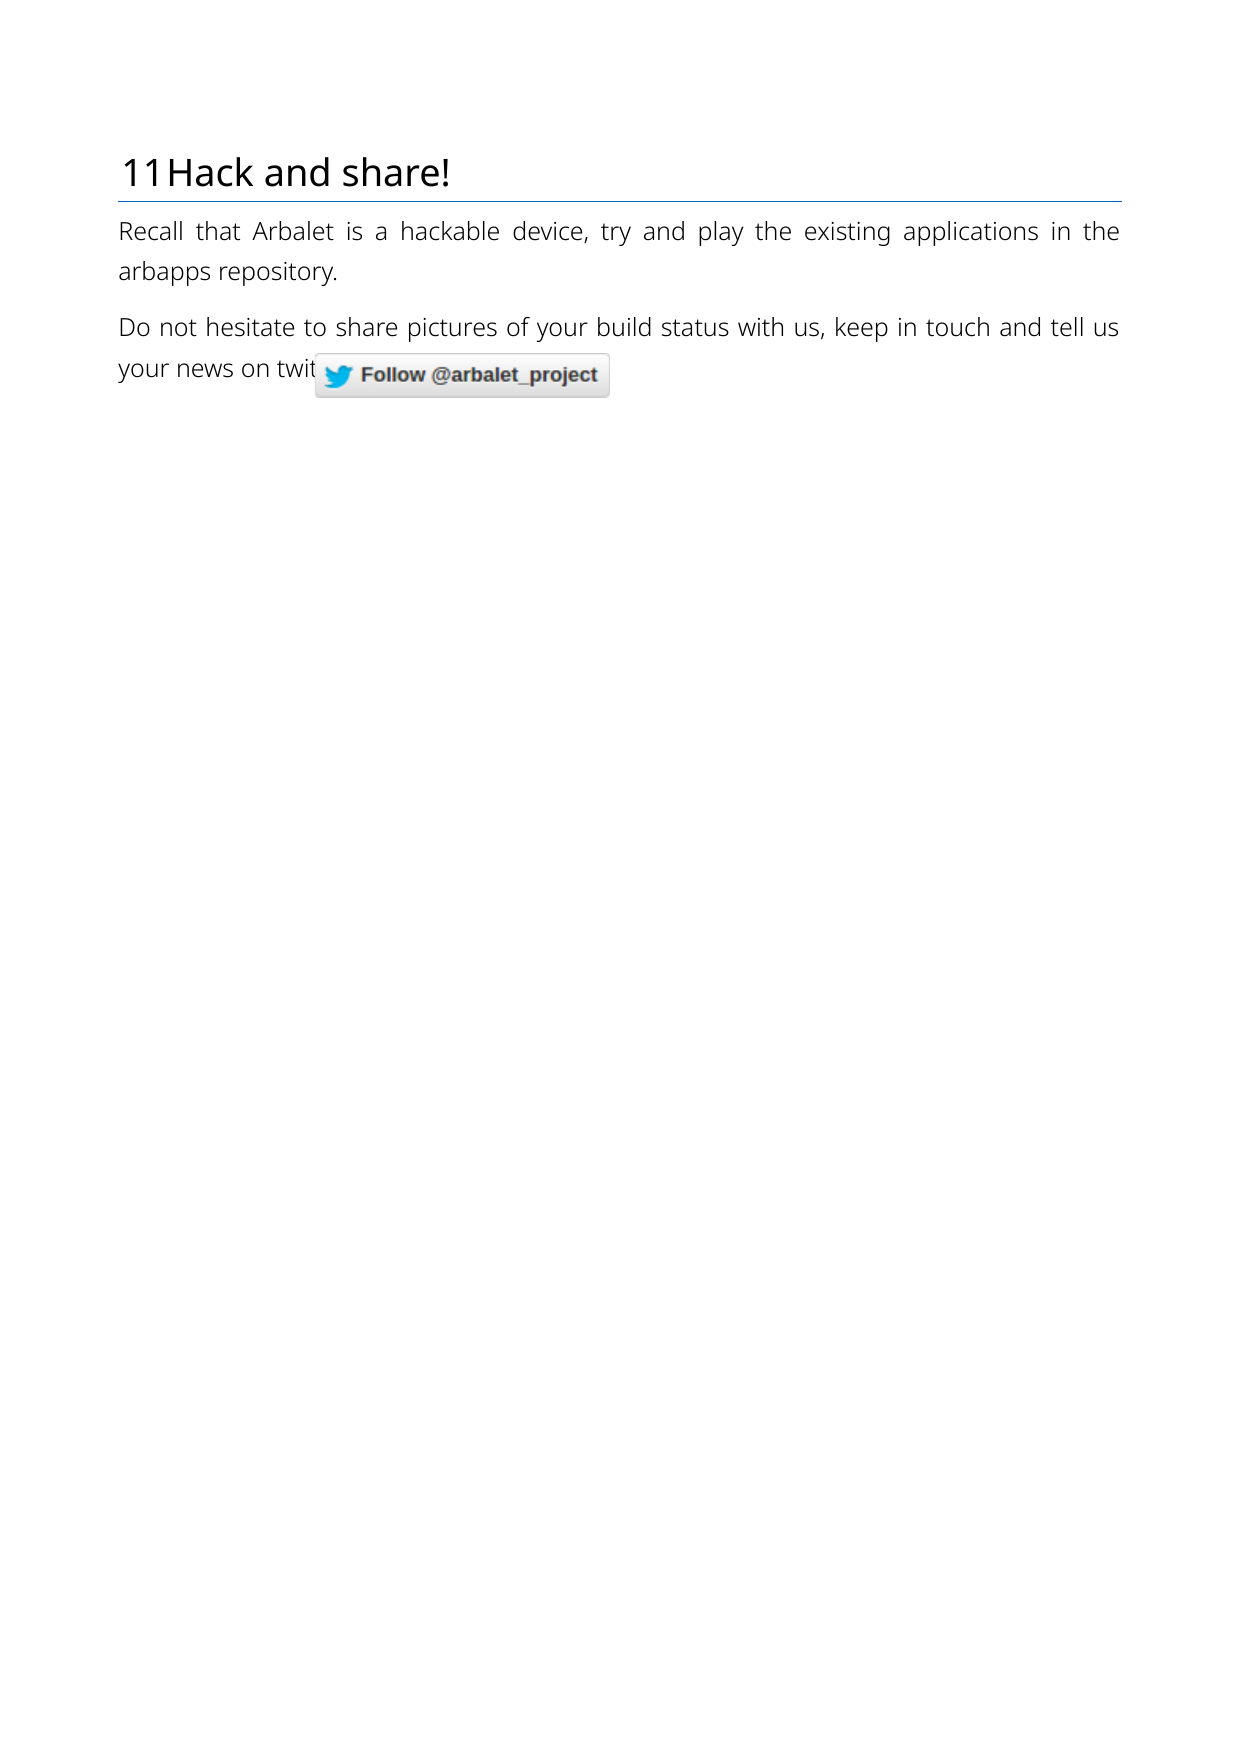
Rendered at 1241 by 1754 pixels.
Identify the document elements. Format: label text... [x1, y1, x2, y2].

subtitle Hack and share! [118, 143, 1122, 201]
text Do not hesitate to share pictures of your build status with us, keep in touch and tell us your news on twitter: [118, 309, 1122, 384]
text Recall that Arbalet is a hackable device, try and play the existing applications in the arbapps repository. [118, 213, 1122, 288]
picture [314, 353, 610, 398]
